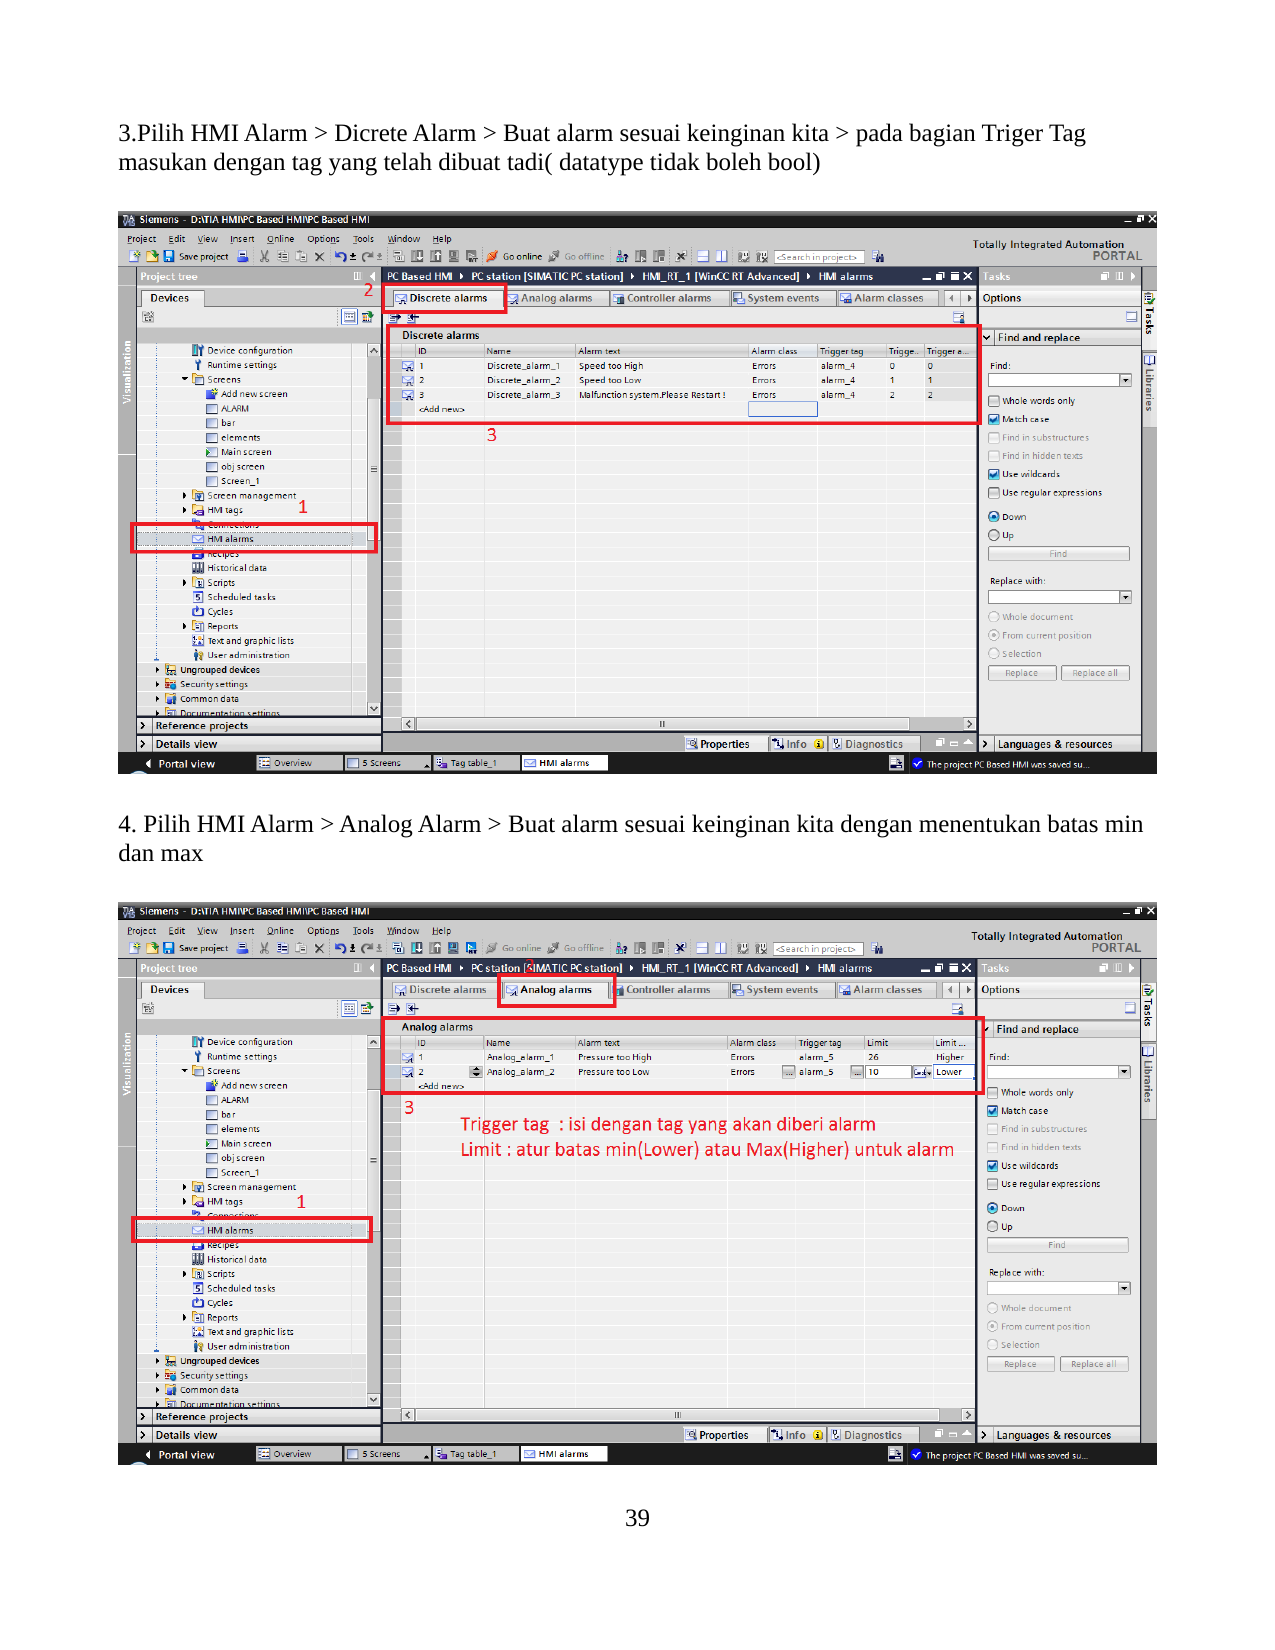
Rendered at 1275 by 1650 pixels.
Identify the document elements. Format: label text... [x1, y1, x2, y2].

text 4. Pilih HMI Alarm > Analog Alarm > Buat alarm sesuai keinginan kita dengan menentukan batas min dan max [118, 809, 1157, 867]
picture [118, 902, 1157, 1465]
text 3.Pilih HMI Alarm > Dicrete Alarm > Buat alarm sesuai keinginan kita > pada bagian Triger Tag masukan dengan tag yang telah dibuat tadi( datatype tidak boleh bool) [118, 118, 1157, 176]
picture [118, 211, 1157, 774]
